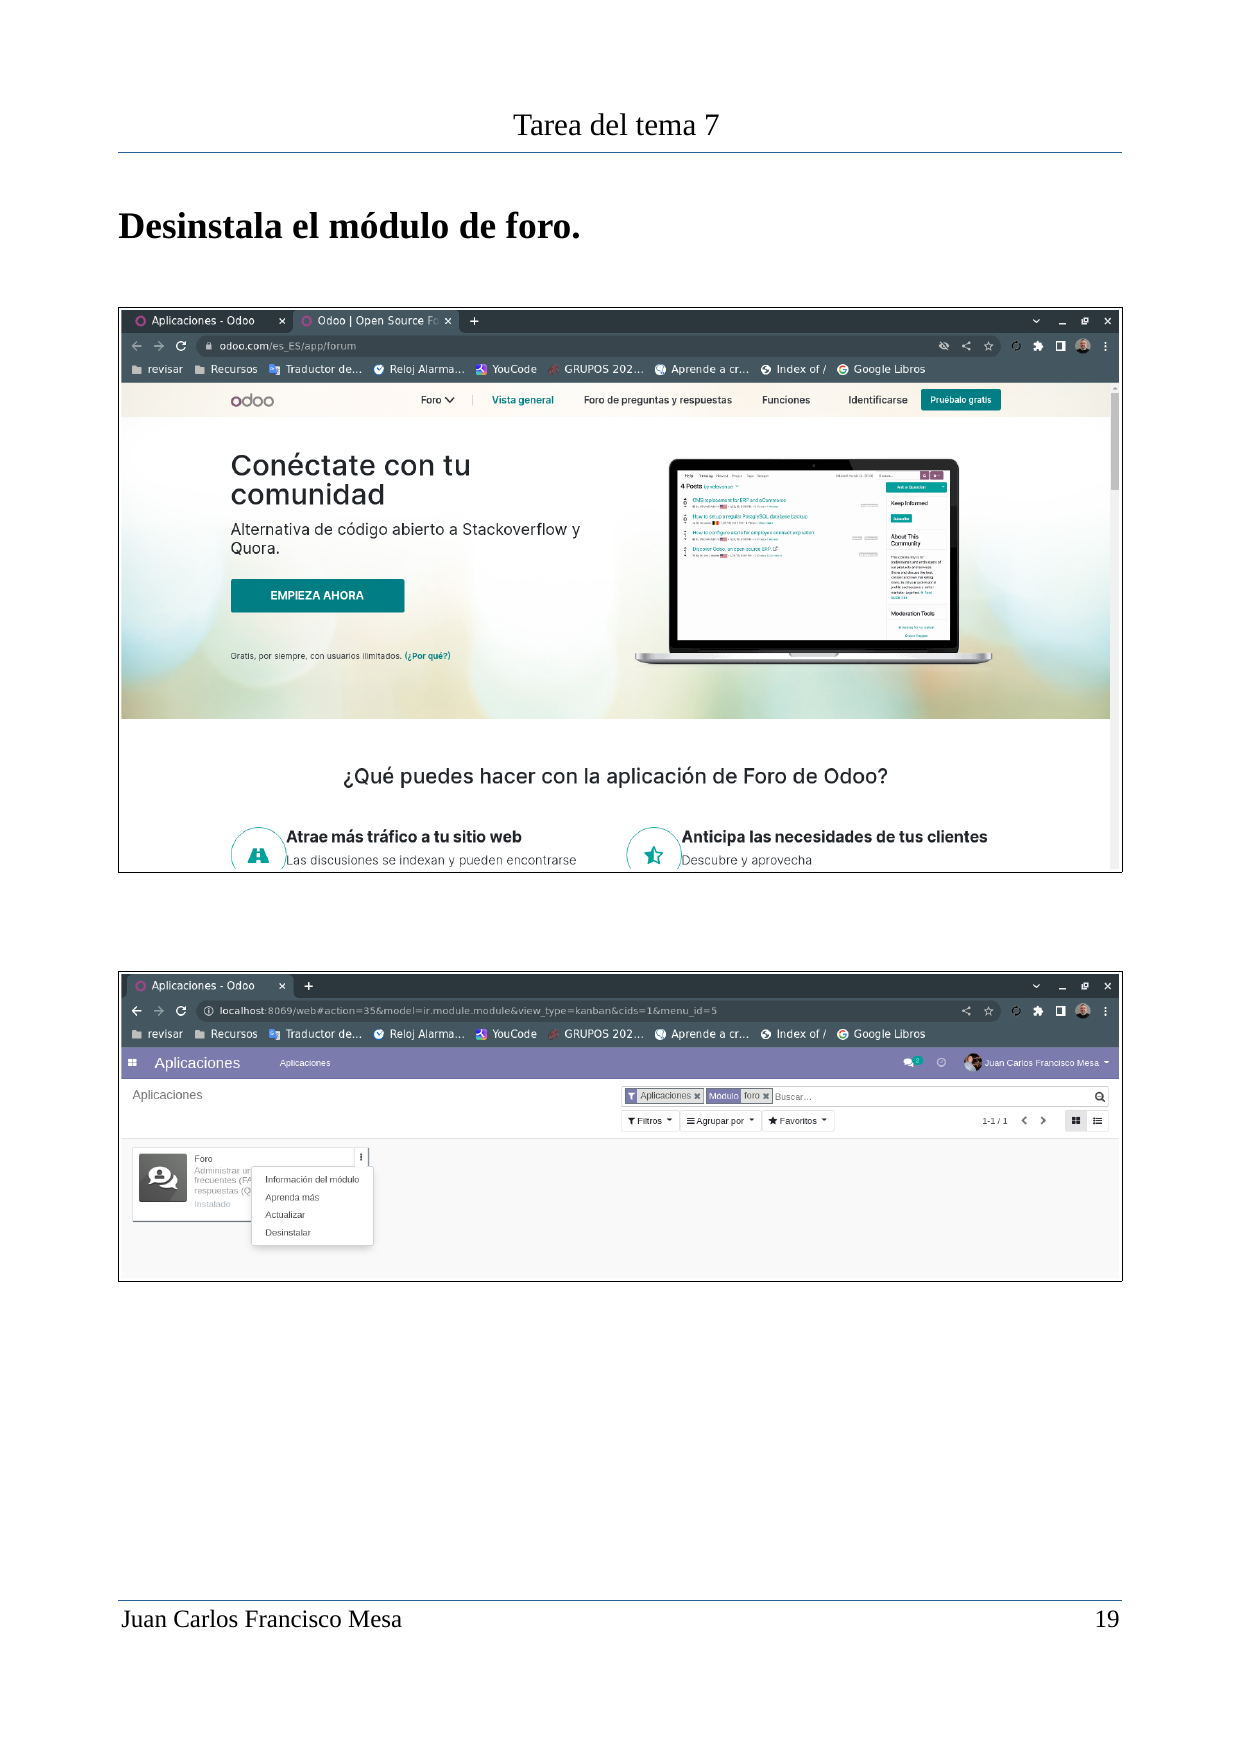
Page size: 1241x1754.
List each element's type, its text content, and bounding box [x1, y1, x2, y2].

picture [121, 310, 1119, 869]
subtitle Desinstala el módulo de foro. [118, 204, 1122, 247]
picture [121, 974, 1119, 1278]
